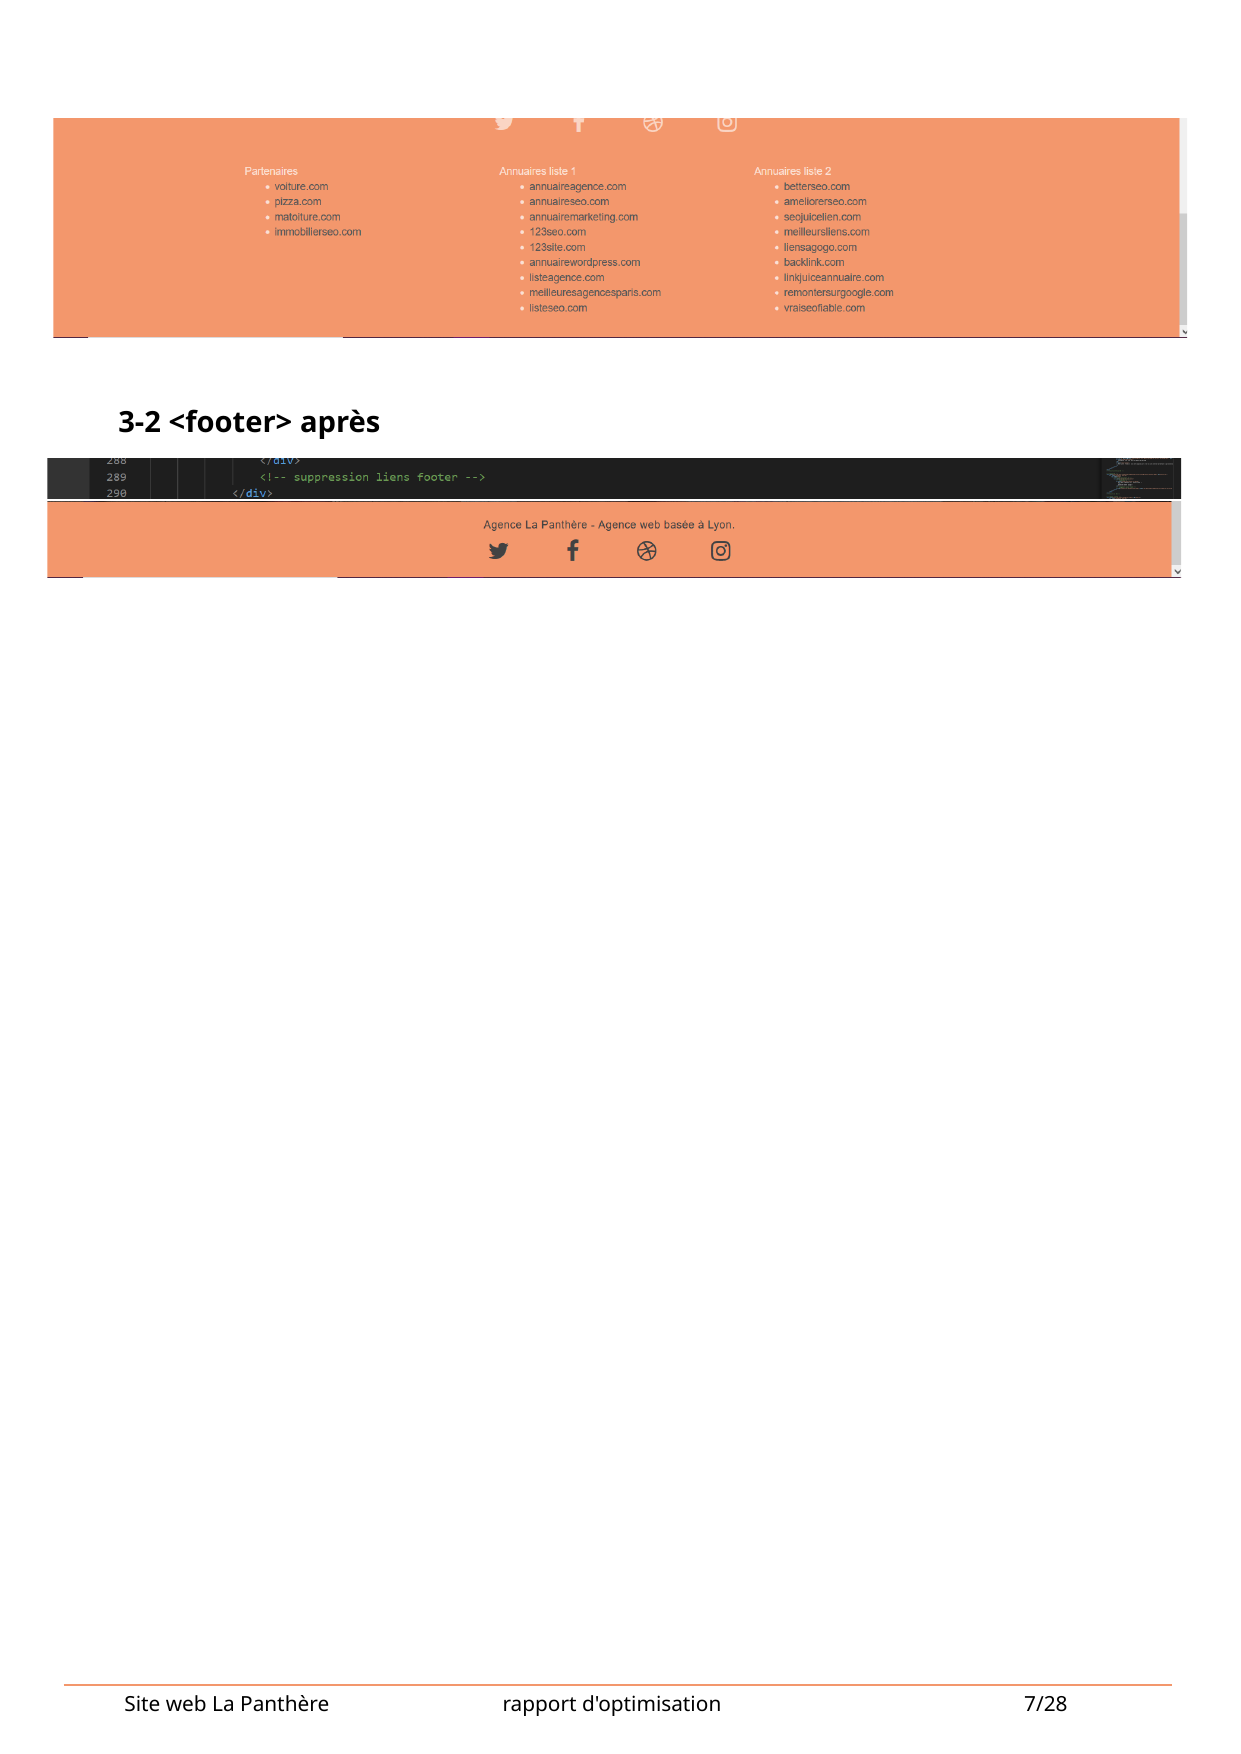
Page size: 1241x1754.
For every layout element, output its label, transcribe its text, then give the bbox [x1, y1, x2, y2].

picture [47, 458, 1182, 499]
text 3-2 <footer> après [118, 401, 1122, 441]
picture [53, 118, 1188, 338]
picture [47, 501, 1182, 578]
